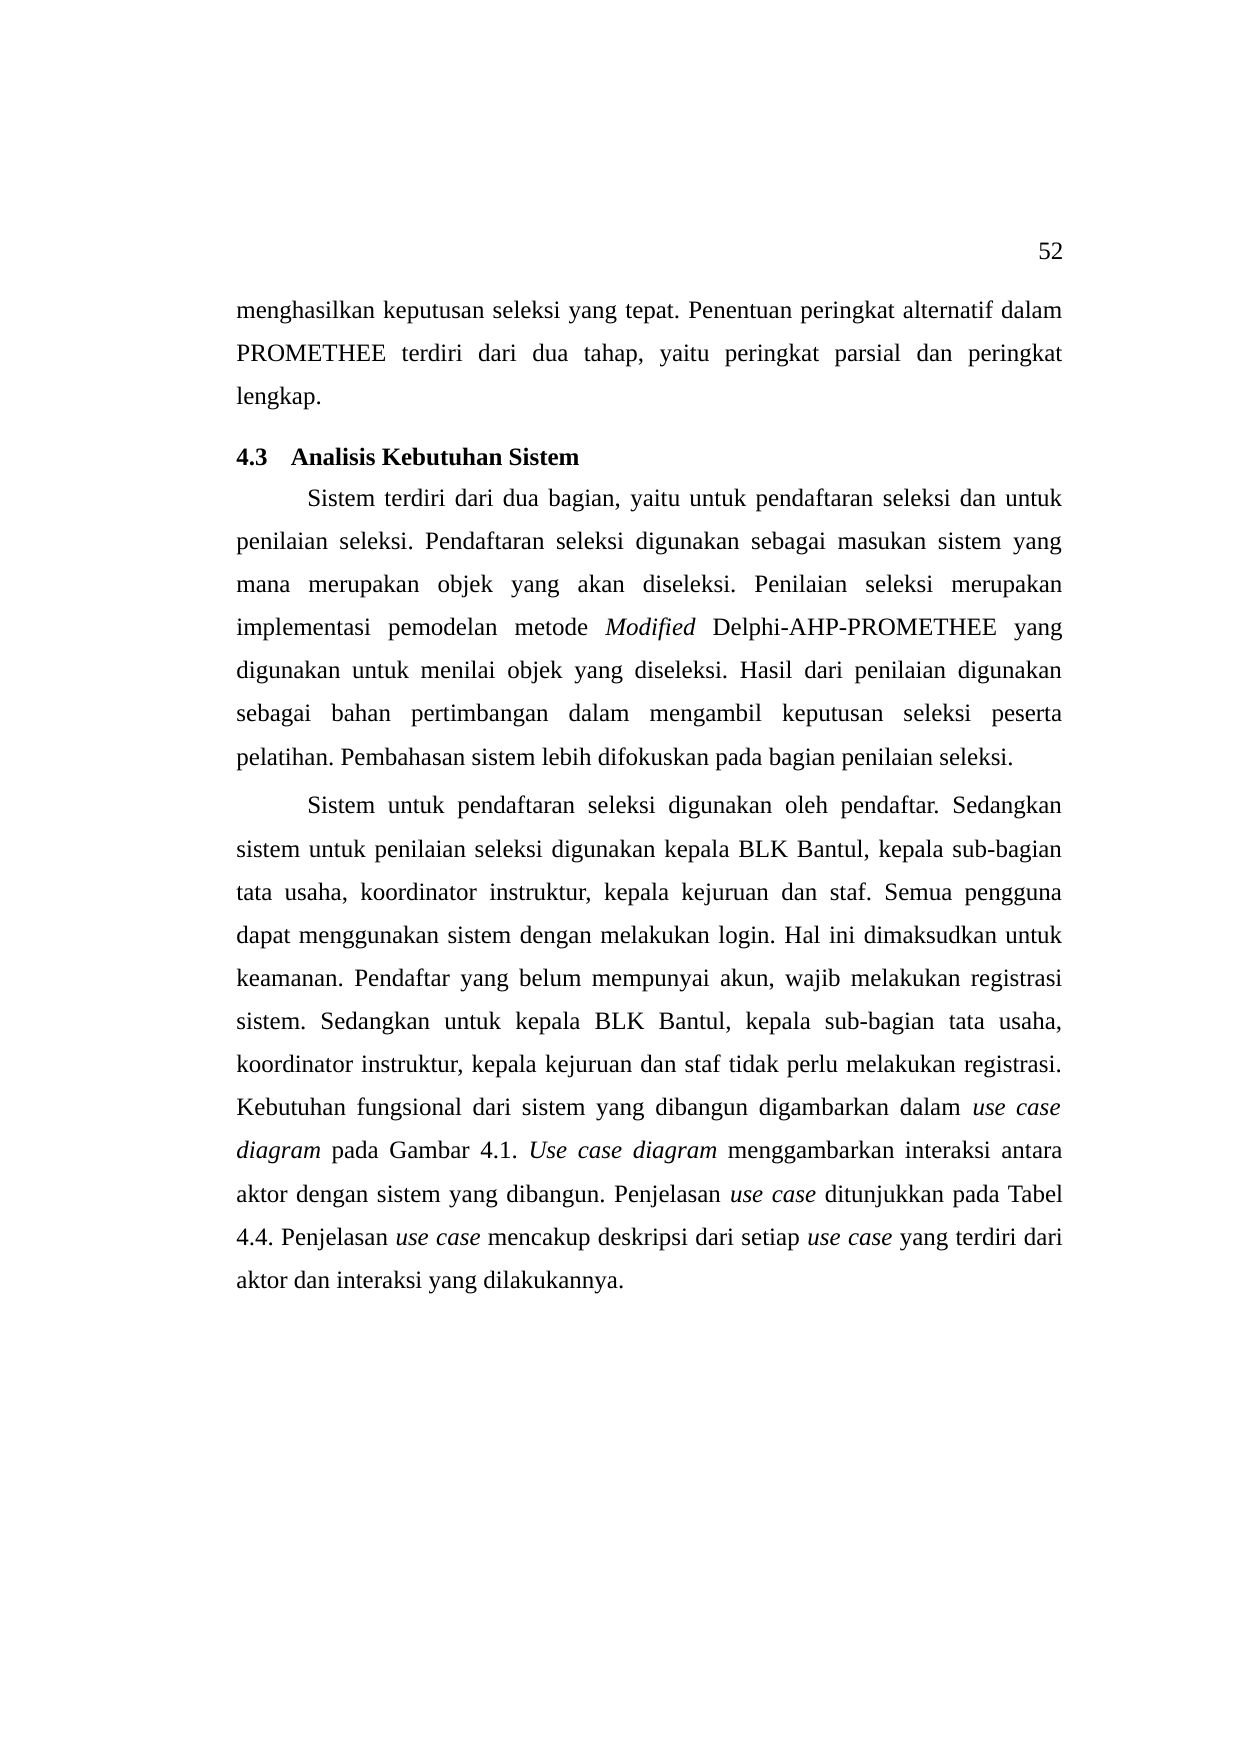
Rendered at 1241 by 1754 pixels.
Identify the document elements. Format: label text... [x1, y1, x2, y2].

subtitle Analisis Kebutuhan Sistem [236, 442, 1063, 471]
text Sistem untuk pendaftaran seleksi digunakan oleh pendaftar. Sedangkan sistem untuk penilaian seleksi digunakan kepala BLK Bantul, kepala sub-bagian tata usaha, koordinator instruktur, kepala kejuruan dan staf. Semua pengguna dapat menggunakan sistem dengan melakukan login. Hal ini dimaksudkan untuk keamanan. Pendaftar yang belum mempunyai akun, wajib melakukan registrasi sistem. Sedangkan untuk kepala BLK Bantul, kepala sub-bagian tata usaha, koordinator instruktur, kepala kejuruan dan staf tidak perlu melakukan registrasi. Kebutuhan fungsional dari sistem yang dibangun digambarkan dalam use case diagram pada Gambar 4.1. Use case diagram menggambarkan interaksi antara aktor dengan sistem yang dibangun. Penjelasan use case ditunjukkan pada Tabel 4.4. Penjelasan use case mencakup deskripsi dari setiap use case yang terdiri dari aktor dan interaksi yang dilakukannya. [236, 791, 1063, 1294]
text menghasilkan keputusan seleksi yang tepat. Penentuan peringkat alternatif dalam PROMETHEE terdiri dari dua tahap, yaitu peringkat parsial dan peringkat lengkap. [236, 295, 1063, 410]
text Sistem terdiri dari dua bagian, yaitu untuk pendaftaran seleksi dan untuk penilaian seleksi. Pendaftaran seleksi digunakan sebagai masukan sistem yang mana merupakan objek yang akan diseleksi. Penilaian seleksi merupakan implementasi pemodelan metode Modified Delphi-AHP-PROMETHEE yang digunakan untuk menilai objek yang diseleksi. Hasil dari penilaian digunakan sebagai bahan pertimbangan dalam mengambil keputusan seleksi peserta pelatihan. Pembahasan sistem lebih difokuskan pada bagian penilaian seleksi. [236, 483, 1063, 770]
